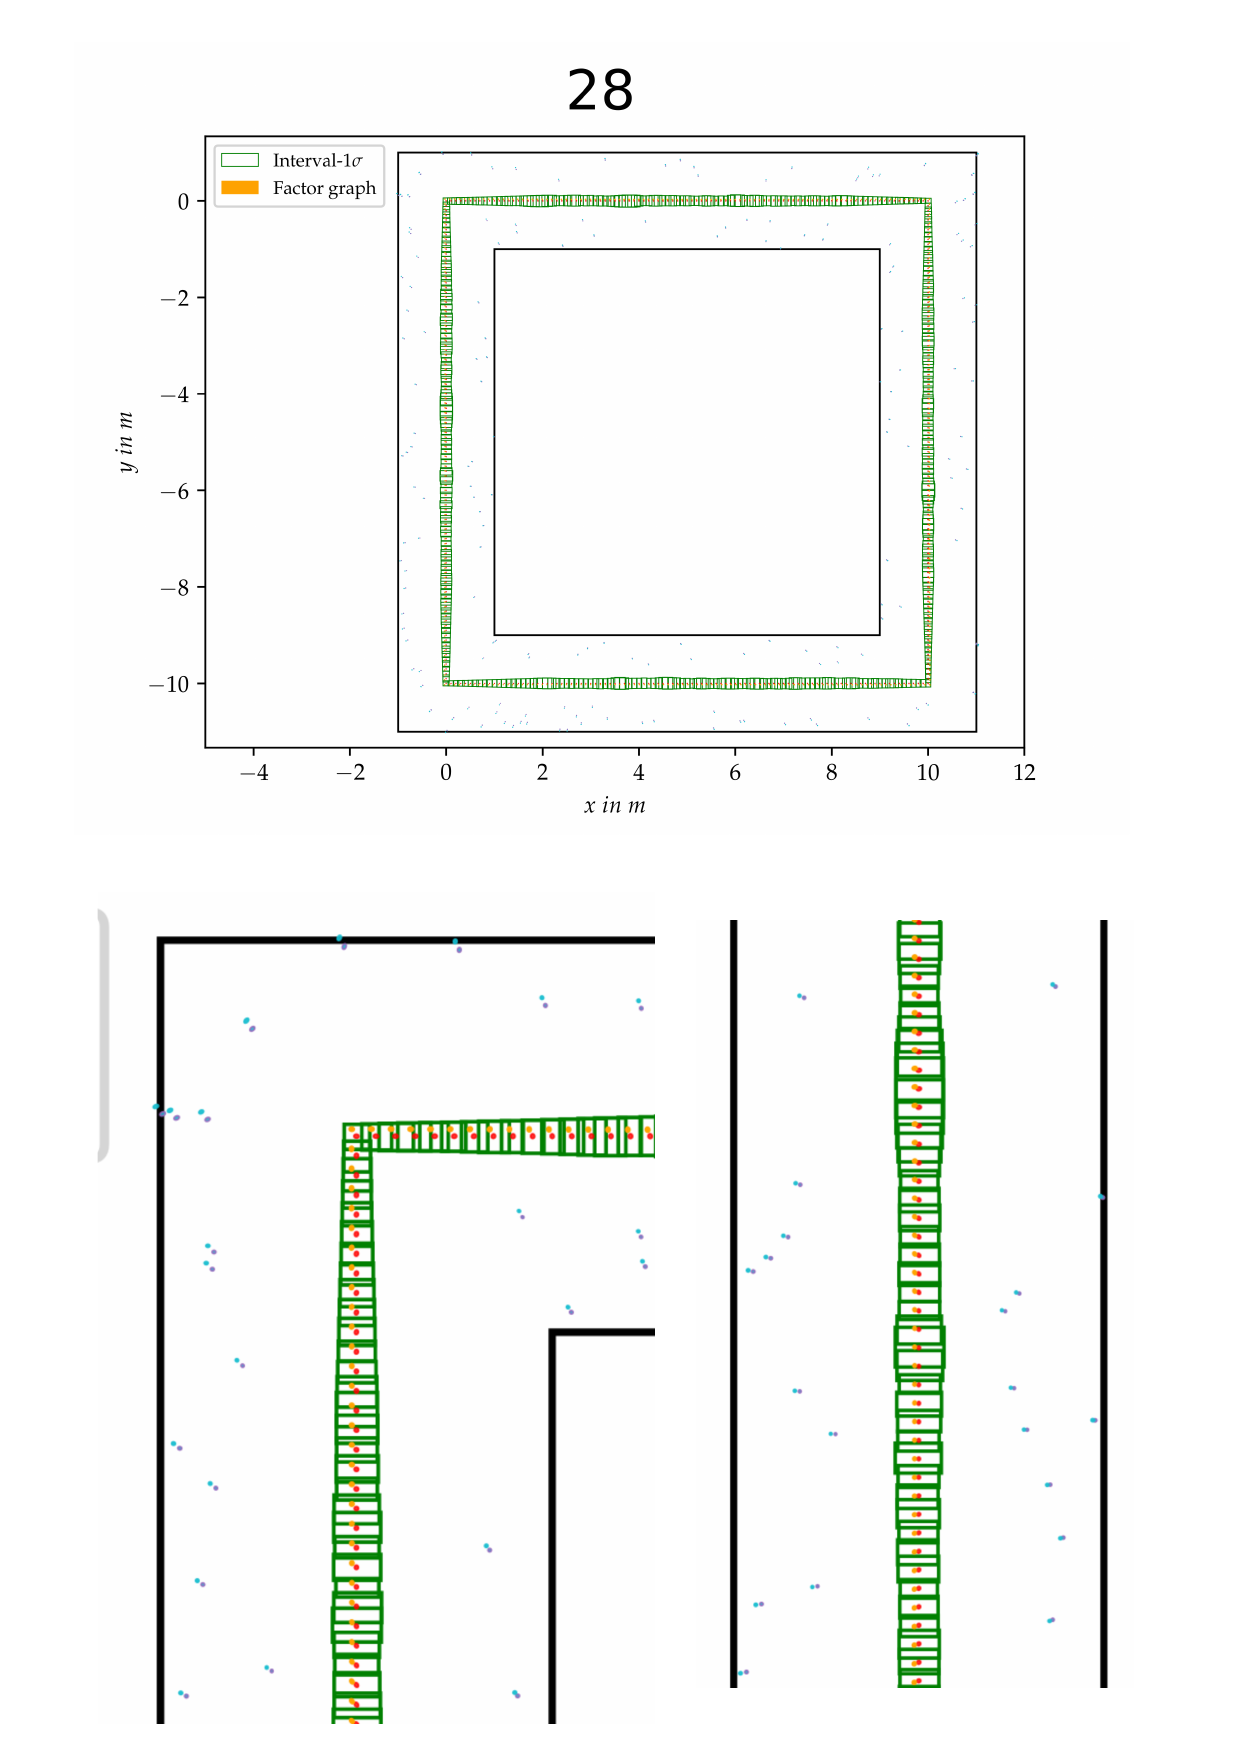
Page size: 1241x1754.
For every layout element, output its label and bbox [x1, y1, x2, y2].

picture [73, 42, 1130, 835]
picture [696, 920, 1134, 1688]
picture [97, 892, 655, 1724]
